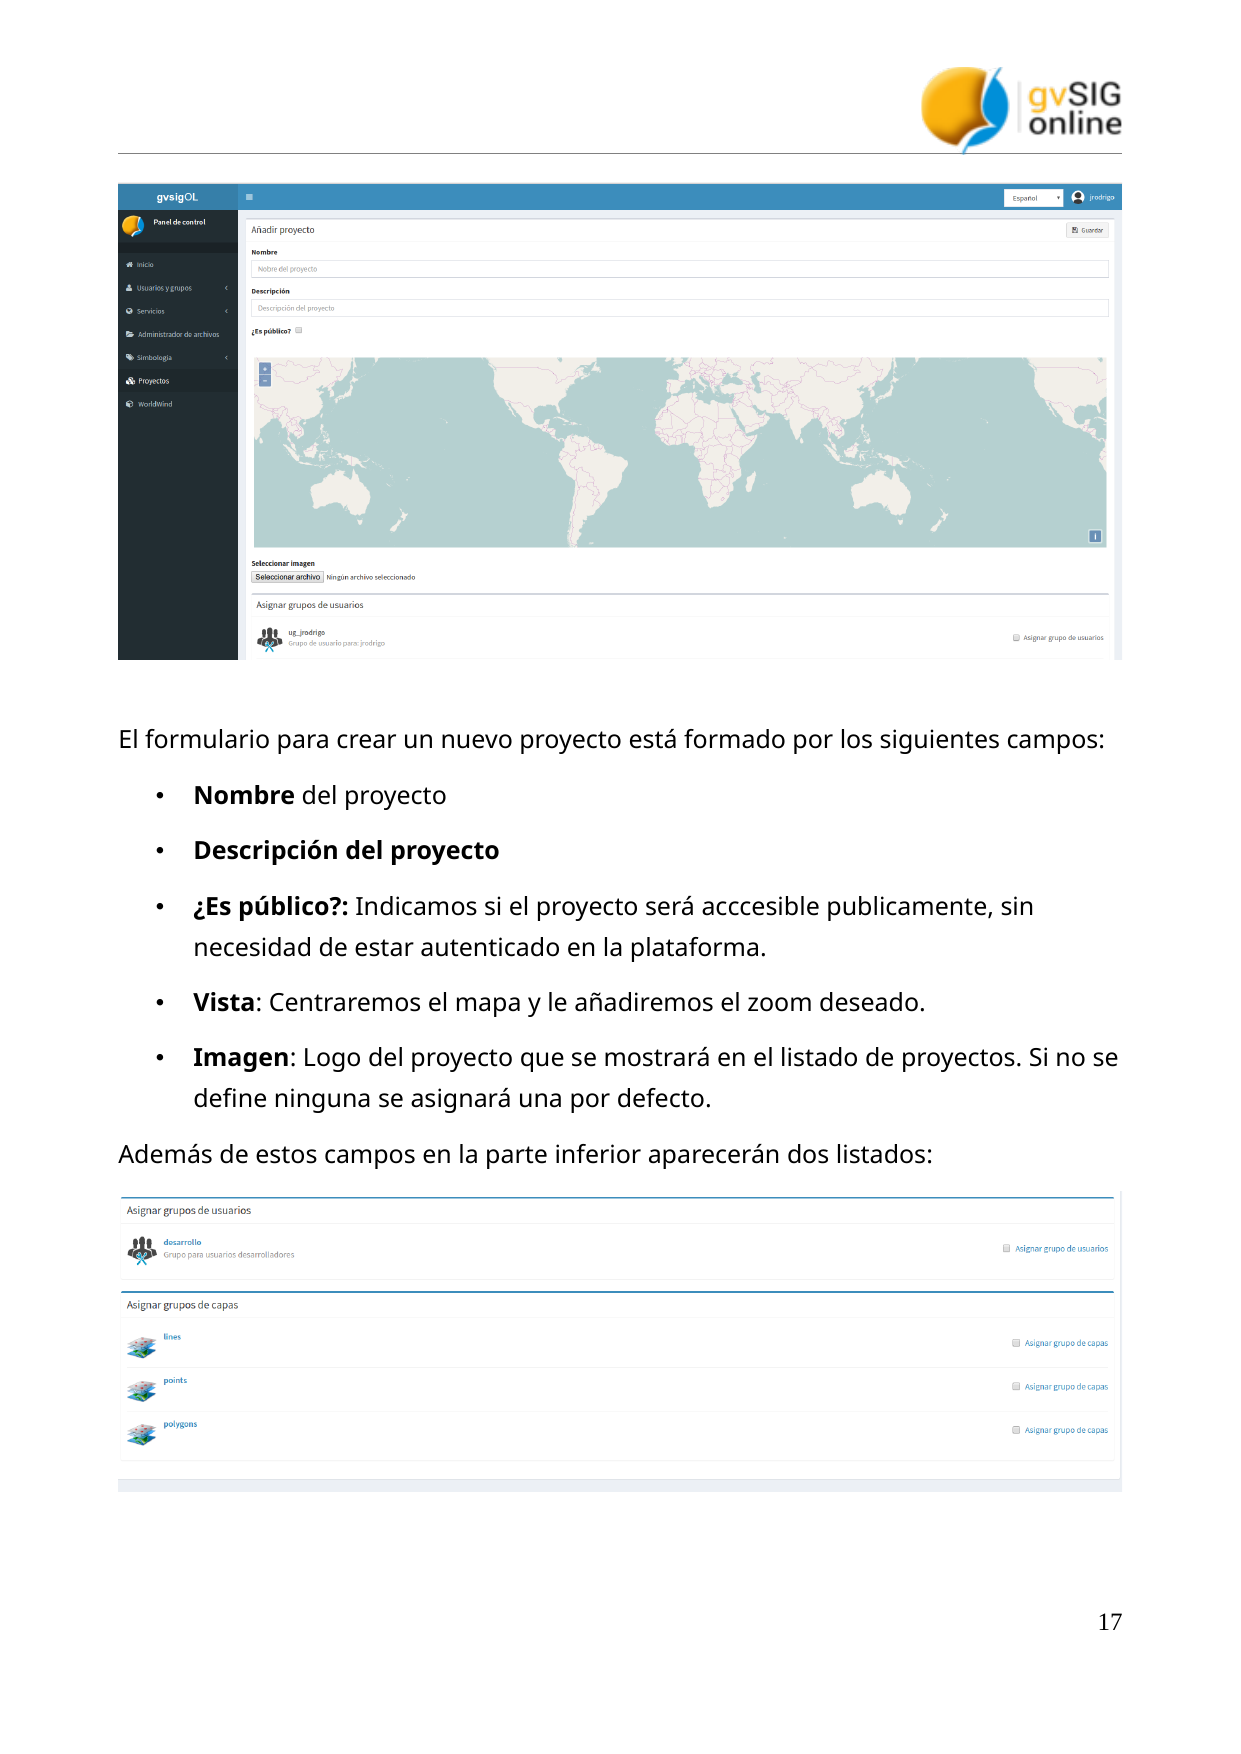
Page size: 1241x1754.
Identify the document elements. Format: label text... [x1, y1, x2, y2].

list ¿Es público?: Indicamos si el proyecto será acccesible publicamente, sin necesidad de estar autenticado en la plataforma. [156, 888, 1122, 963]
text Además de estos campos en la parte inferior aparecerán dos listados: [118, 1136, 1122, 1170]
picture [118, 182, 1123, 660]
list Vista: Centraremos el mapa y le añadiremos el zoom deseado. [156, 985, 1122, 1019]
list Descripción del proyecto [156, 833, 1122, 867]
list Nombre del proyecto [156, 778, 1122, 812]
picture [118, 1191, 1123, 1492]
text El formulario para crear un nuevo proyecto está formado por los siguientes campos: [118, 722, 1122, 756]
list Imagen: Logo del proyecto que se mostrará en el listado de proyectos. Si no se define ninguna se asignará una por defecto. [156, 1040, 1122, 1115]
picture [921, 67, 1122, 155]
